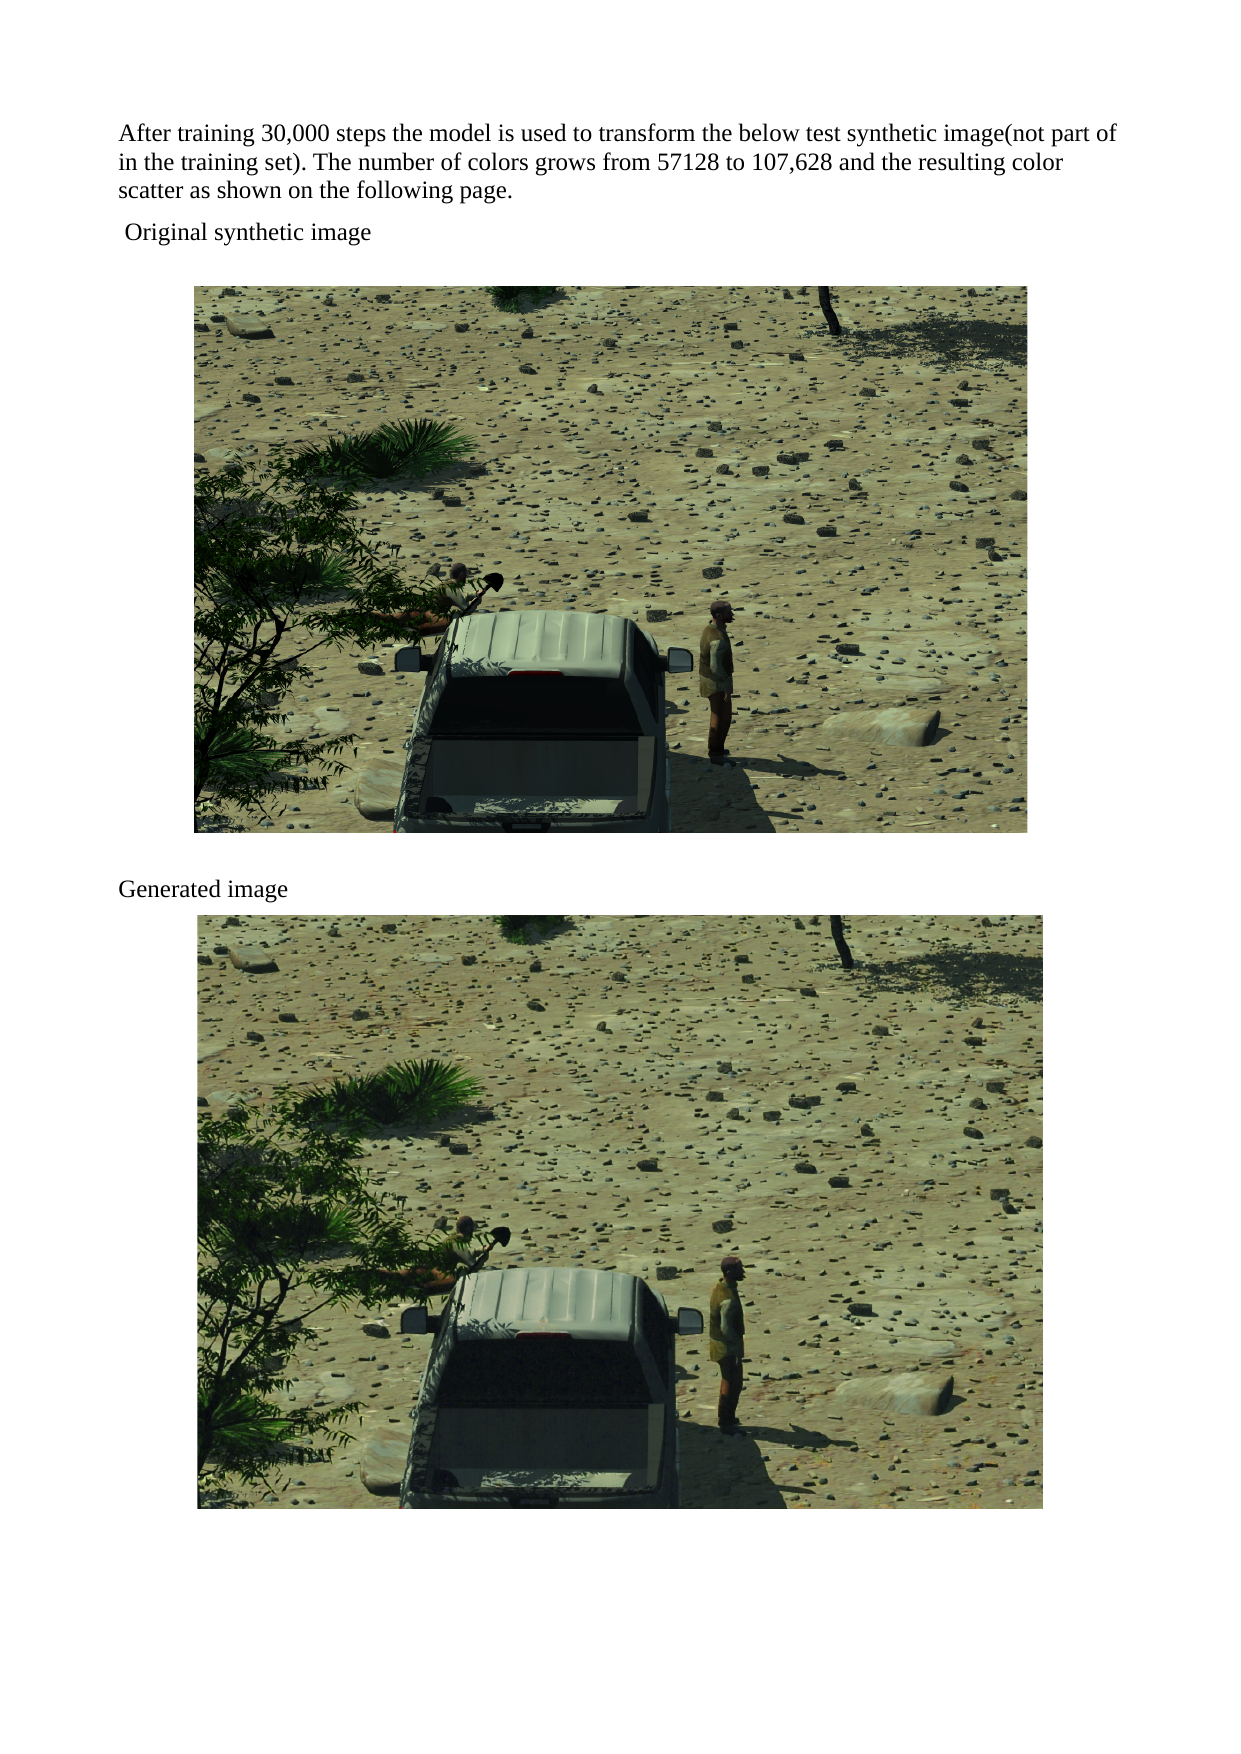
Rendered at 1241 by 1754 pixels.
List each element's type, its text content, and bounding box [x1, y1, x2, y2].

picture [194, 286, 1028, 833]
text Original synthetic image [118, 217, 1122, 246]
text Generated image [118, 874, 1122, 903]
text After training 30,000 steps the model is used to transform the below test synthetic image(not part of in the training set). The number of colors grows from 57128 to 107,628 and the resulting color scatter as shown on the following page. [118, 118, 1122, 204]
picture [197, 915, 1043, 1509]
